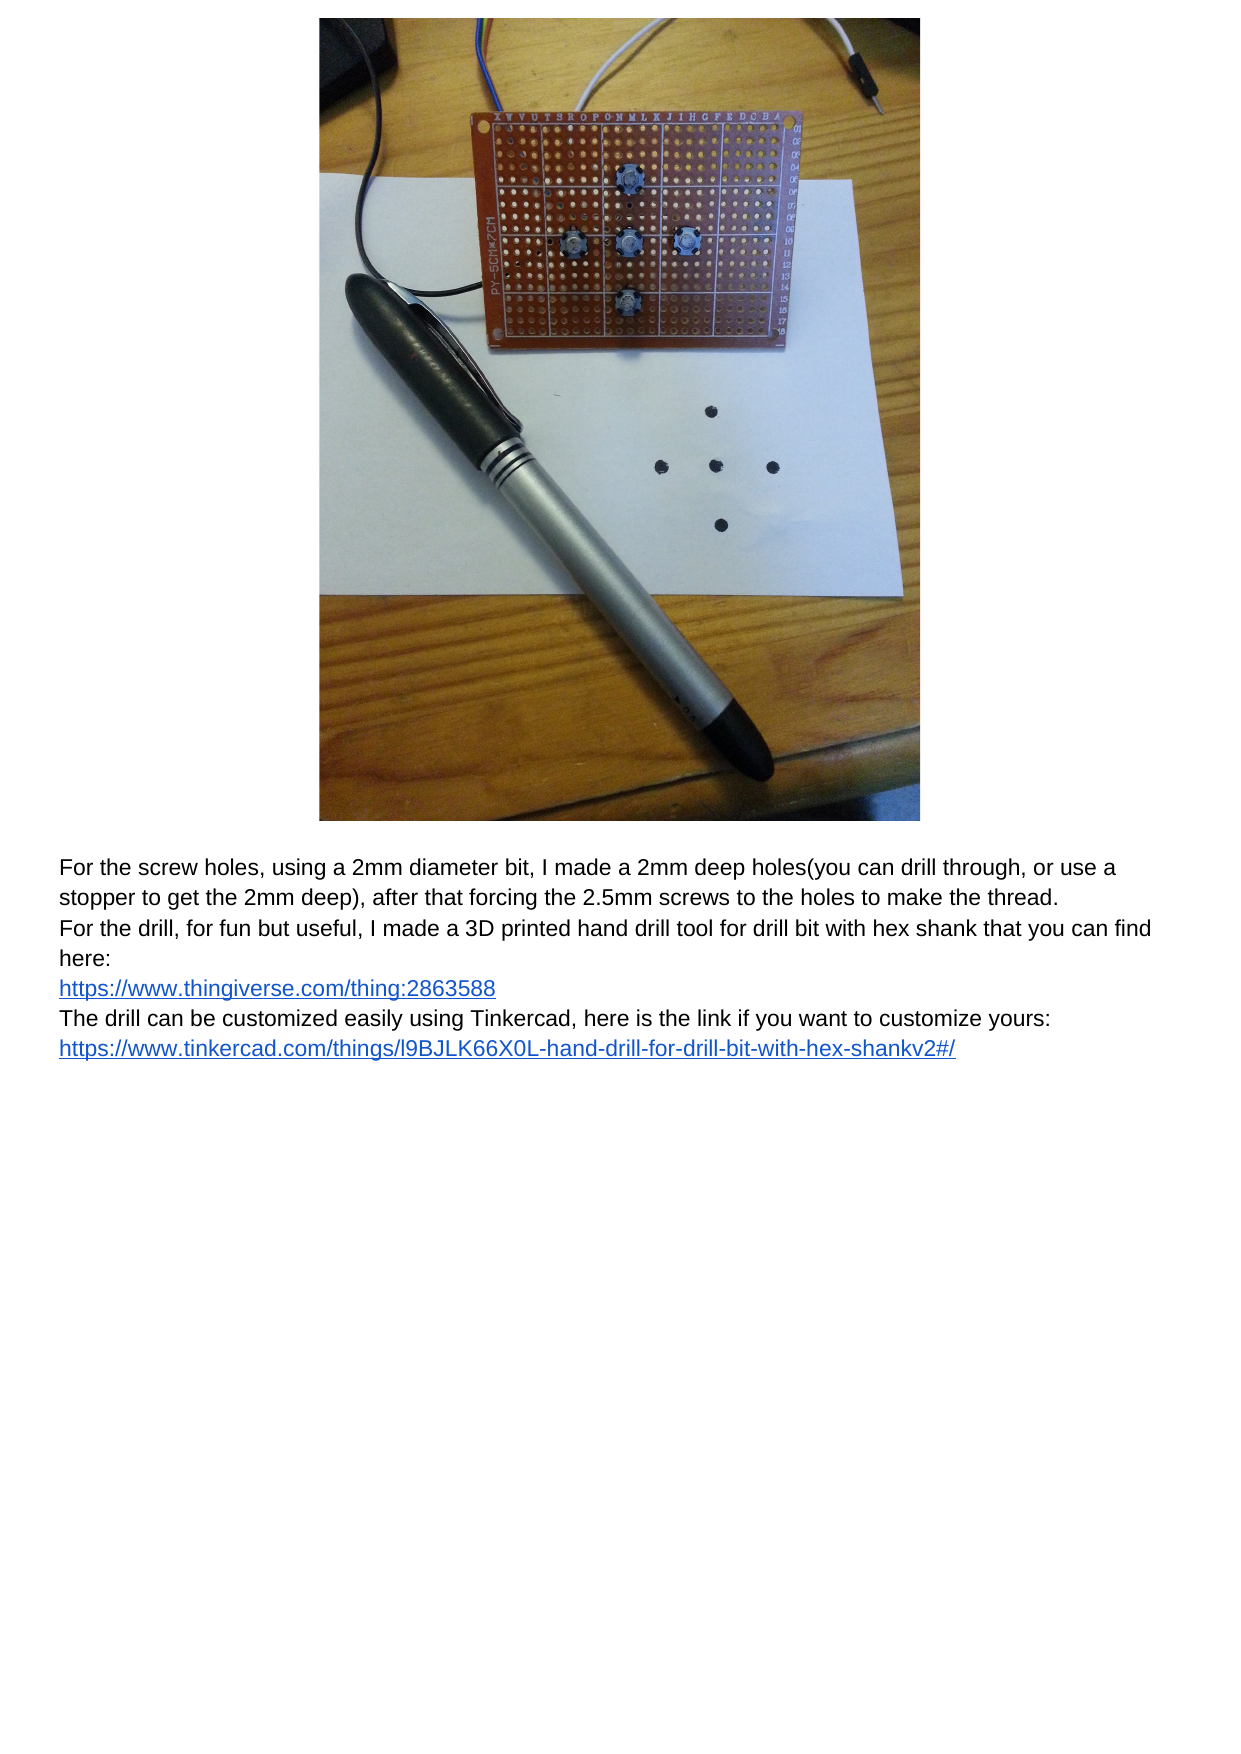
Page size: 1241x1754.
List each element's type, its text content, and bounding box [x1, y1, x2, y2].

text The drill can be customized easily using Tinkercad, here is the link if you want to customize yours: [59, 1005, 1180, 1032]
text https://www.thingiverse.com/thing:2863588 [59, 975, 1180, 1001]
text For the screw holes, using a 2mm diameter bit, I made a 2mm deep holes(you can drill through, or use a stopper to get the 2mm deep), after that forcing the 2.5mm screws to the holes to make the thread. [59, 854, 1180, 911]
text For the drill, for fun but useful, I made a 3D printed hand drill tool for drill bit with hex shank that you can find here: [59, 914, 1180, 971]
picture [319, 18, 921, 821]
text https://www.tinkercad.com/things/l9BJLK66X0L-hand-drill-for-drill-bit-with-hex-shankv2#/ [59, 1035, 1180, 1062]
